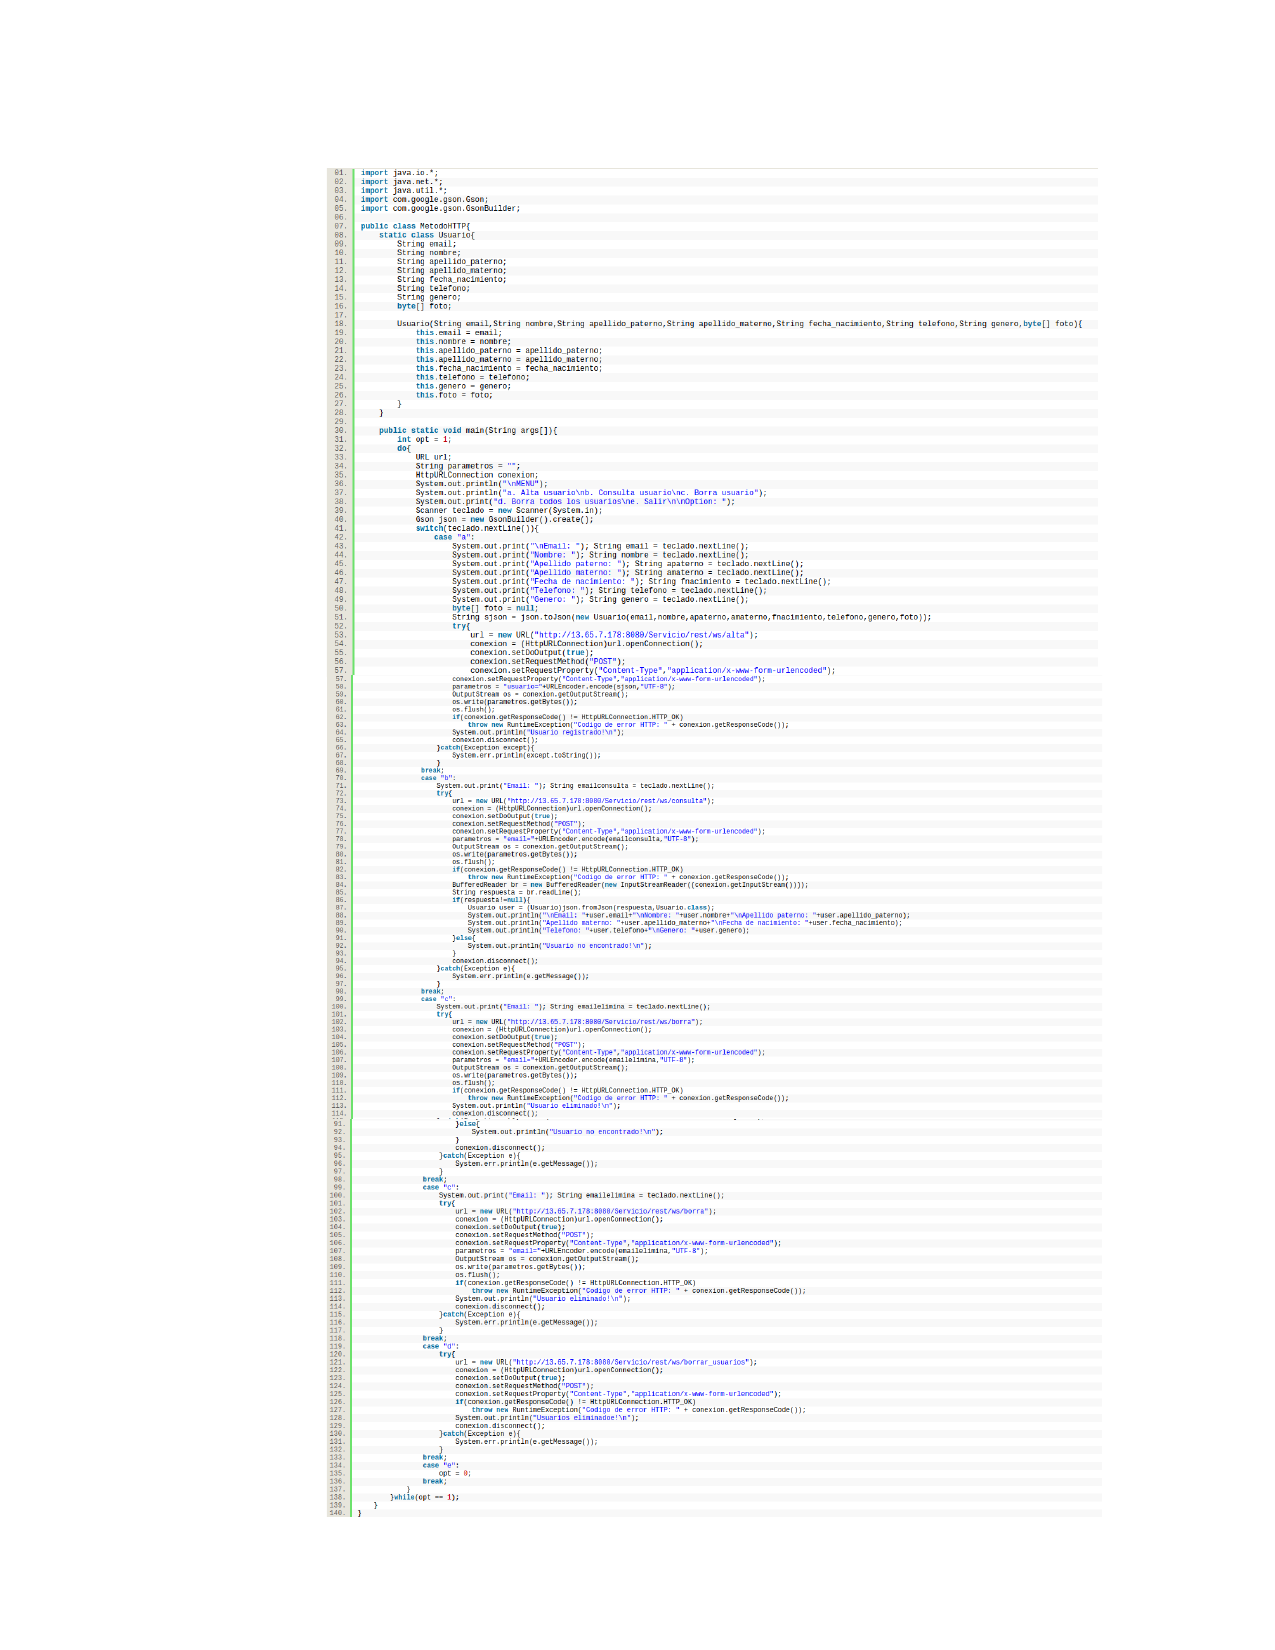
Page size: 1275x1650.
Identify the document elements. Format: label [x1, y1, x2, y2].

picture [326, 160, 1103, 1517]
